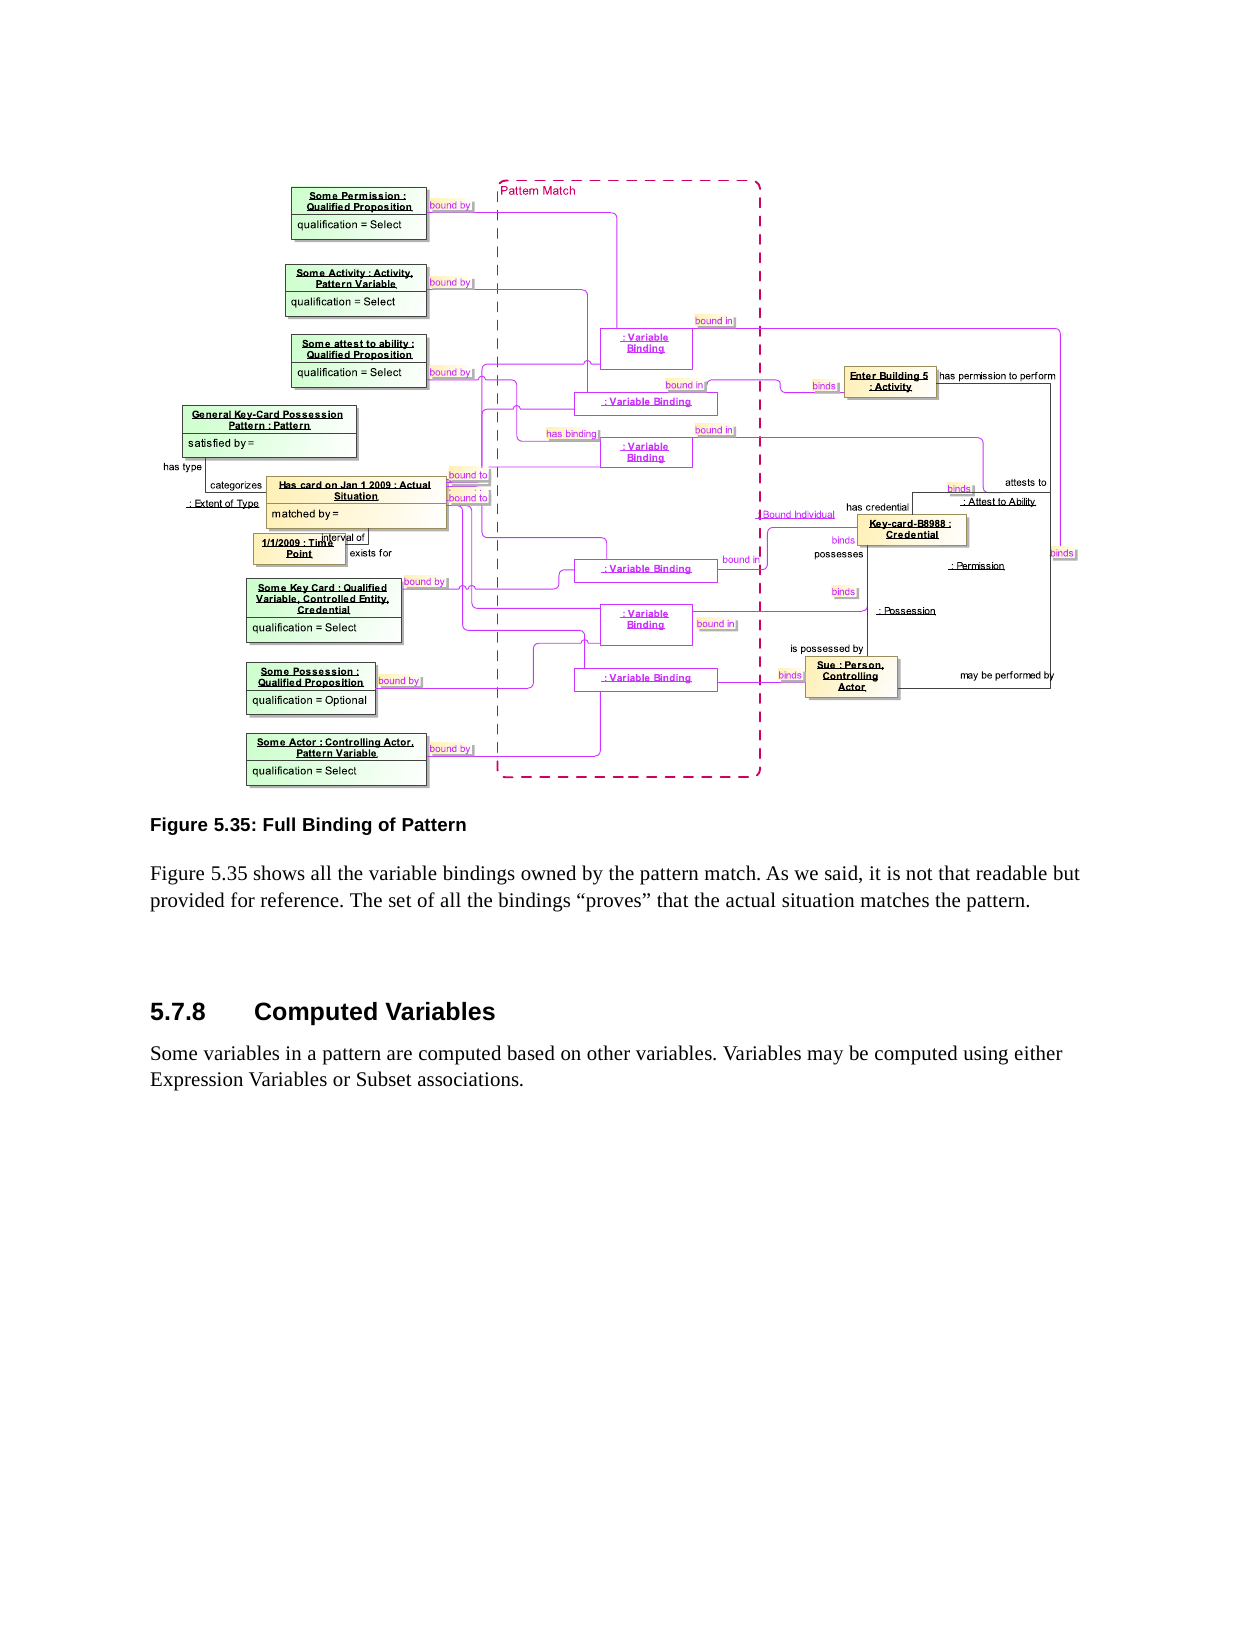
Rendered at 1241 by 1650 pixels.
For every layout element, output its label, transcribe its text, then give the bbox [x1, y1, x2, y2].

subtitle Computed Variables [150, 997, 1090, 1026]
text [150, 150, 1090, 174]
text Some variables in a pattern are computed based on other variables. Variables may be computed using either Expression Variables or Subset associations. [150, 1040, 1090, 1091]
text Figure 5.35 shows all the variable bindings owned by the pattern match. As we said, it is not that readable but provided for reference. The set of all the bindings “proves” that the actual situation matches the pattern. [150, 835, 1090, 912]
text Figure 5.35: Full Binding of Pattern [150, 807, 1090, 835]
